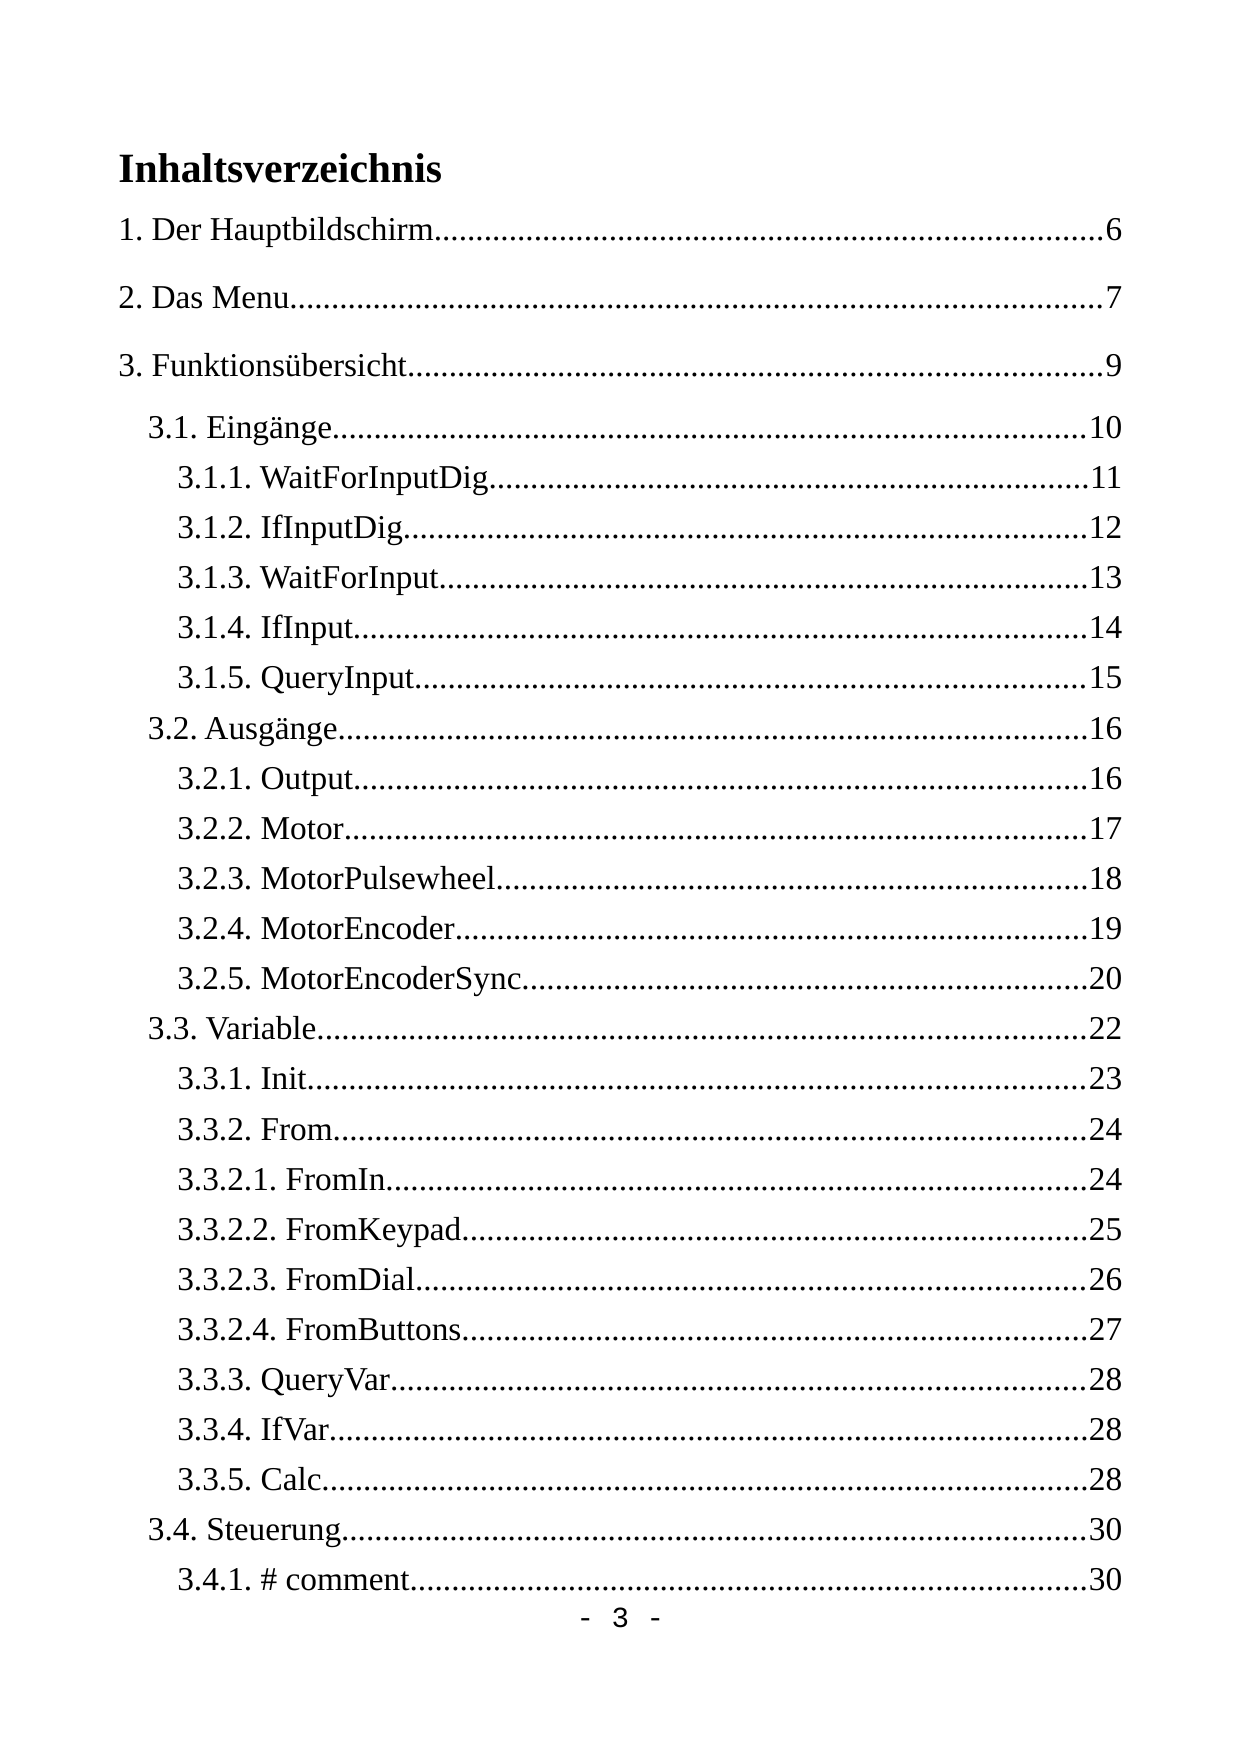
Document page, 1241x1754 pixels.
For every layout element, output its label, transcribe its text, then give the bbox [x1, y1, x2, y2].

text 3.3.2.3. FromDial 26 [177, 1259, 1122, 1297]
text 3.3.2.2. FromKeypad 25 [177, 1209, 1122, 1247]
text 2. Das Menu 7 [118, 277, 1122, 316]
text 3.4. Steuerung 30 [148, 1509, 1122, 1548]
text 3.3.5. Calc 28 [177, 1459, 1122, 1498]
text 3.2.4. MotorEncoder 19 [177, 908, 1122, 947]
text 1. Der Hauptbildschirm 6 [118, 209, 1122, 248]
text 3.3.2.1. FromIn 24 [177, 1159, 1122, 1197]
text 3.2. Ausgänge 16 [148, 708, 1122, 746]
text 3.3.4. IfVar 28 [177, 1409, 1122, 1448]
text 3.1.5. QueryInput 15 [177, 658, 1122, 696]
text 3.3.3. QueryVar 28 [177, 1359, 1122, 1398]
text 3.2.3. MotorPulsewheel 18 [177, 858, 1122, 897]
text 3.2.2. Motor 17 [177, 808, 1122, 846]
text 3.3.2. From... 24 [177, 1109, 1122, 1147]
text 3.4.1. # comment 30 [177, 1560, 1122, 1598]
subtitle Inhaltsverzeichnis [118, 143, 1122, 191]
text 3. Funktionsübersicht 9 [118, 345, 1122, 384]
text 3.3.2.4. FromButtons 27 [177, 1309, 1122, 1347]
text 3.3.1. Init 23 [177, 1059, 1122, 1097]
text 3.2.5. MotorEncoderSync 20 [177, 958, 1122, 997]
text 3.3. Variable 22 [148, 1008, 1122, 1047]
text 3.1.3. WaitForInput 13 [177, 558, 1122, 596]
text 3.1.4. IfInput 14 [177, 608, 1122, 646]
text 3.2.1. Output 16 [177, 758, 1122, 796]
text 3.1.2. IfInputDig 12 [177, 507, 1122, 546]
text 3.1.1. WaitForInputDig 11 [177, 457, 1122, 496]
text 3.1. Eingänge 10 [148, 407, 1122, 446]
